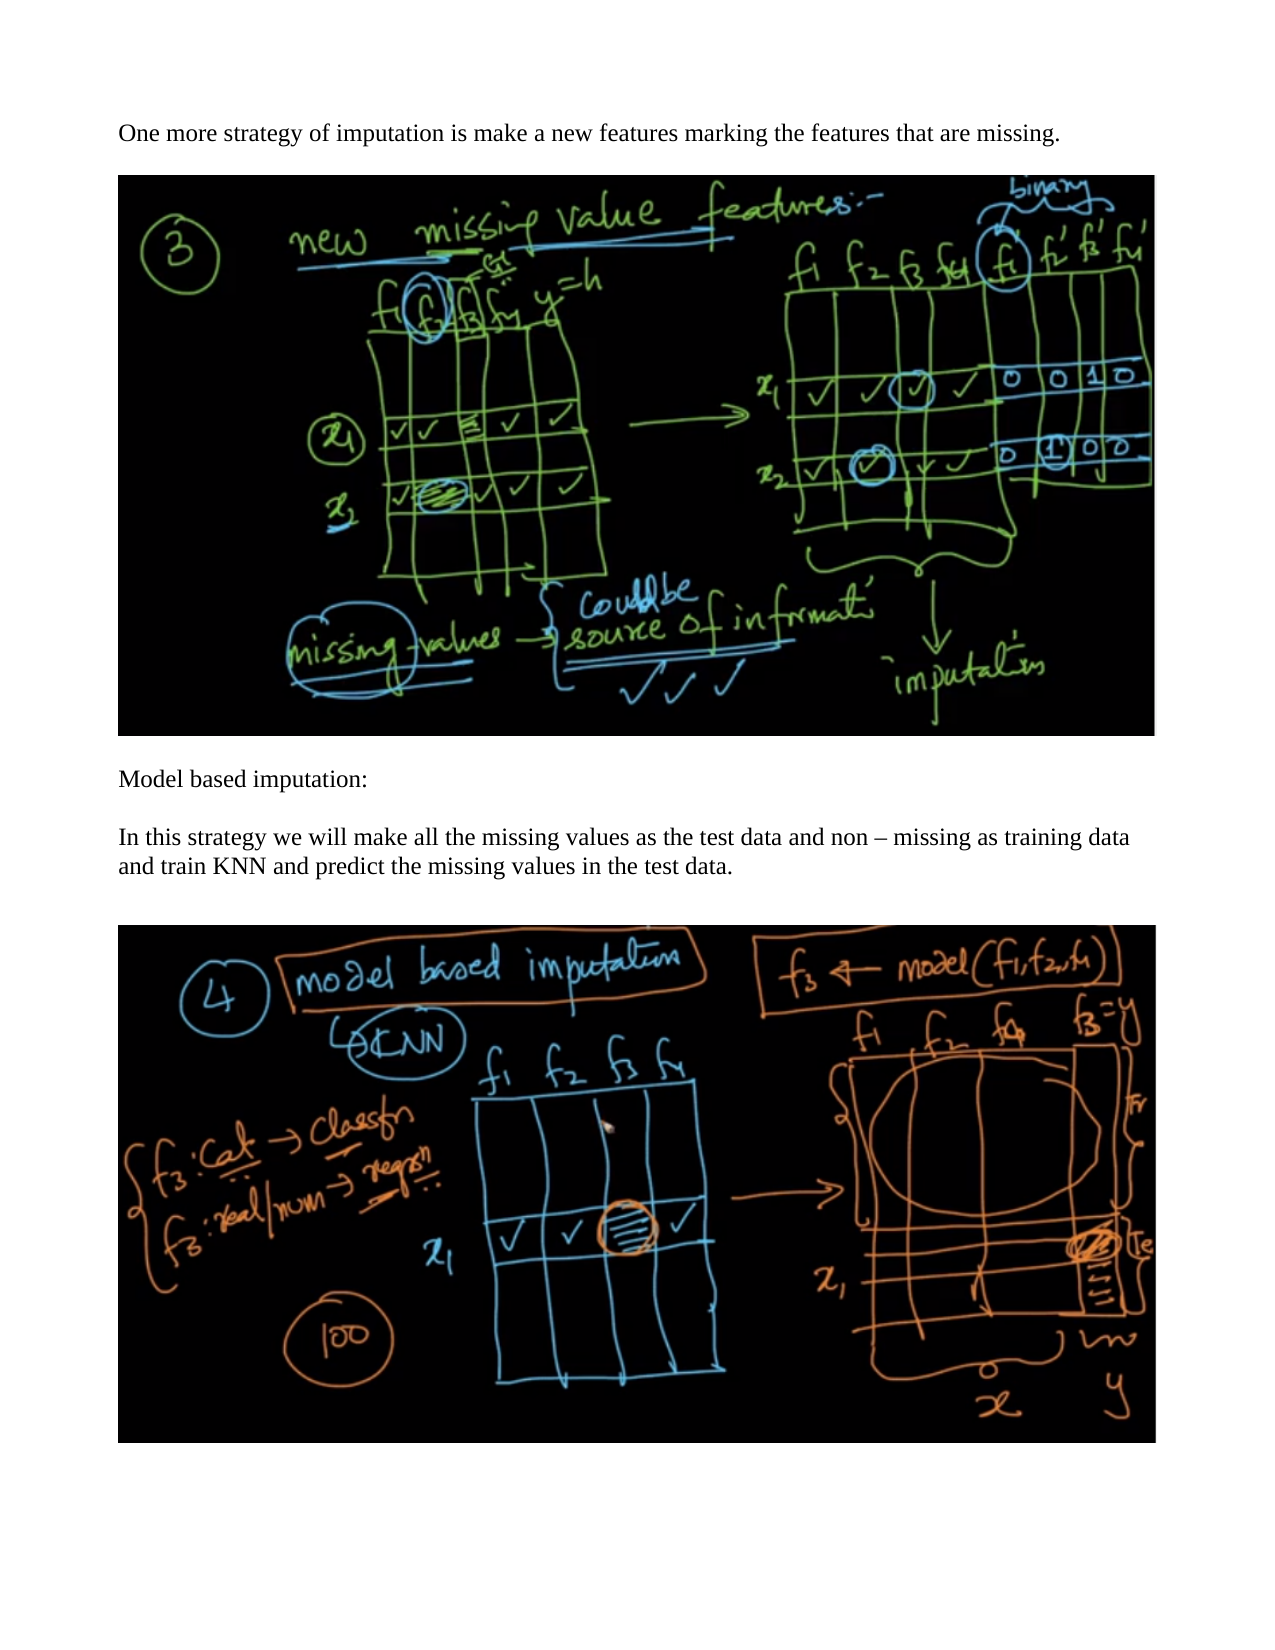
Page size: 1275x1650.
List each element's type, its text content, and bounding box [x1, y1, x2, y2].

text In this strategy we will make all the missing values as the test data and non – missing as training data and train KNN and predict the missing values in the test data. [118, 822, 1157, 879]
picture [118, 175, 1157, 736]
picture [118, 925, 1157, 1443]
text One more strategy of imputation is make a new features marking the features that are missing. [118, 118, 1157, 147]
text Model based imputation: [118, 764, 1157, 793]
